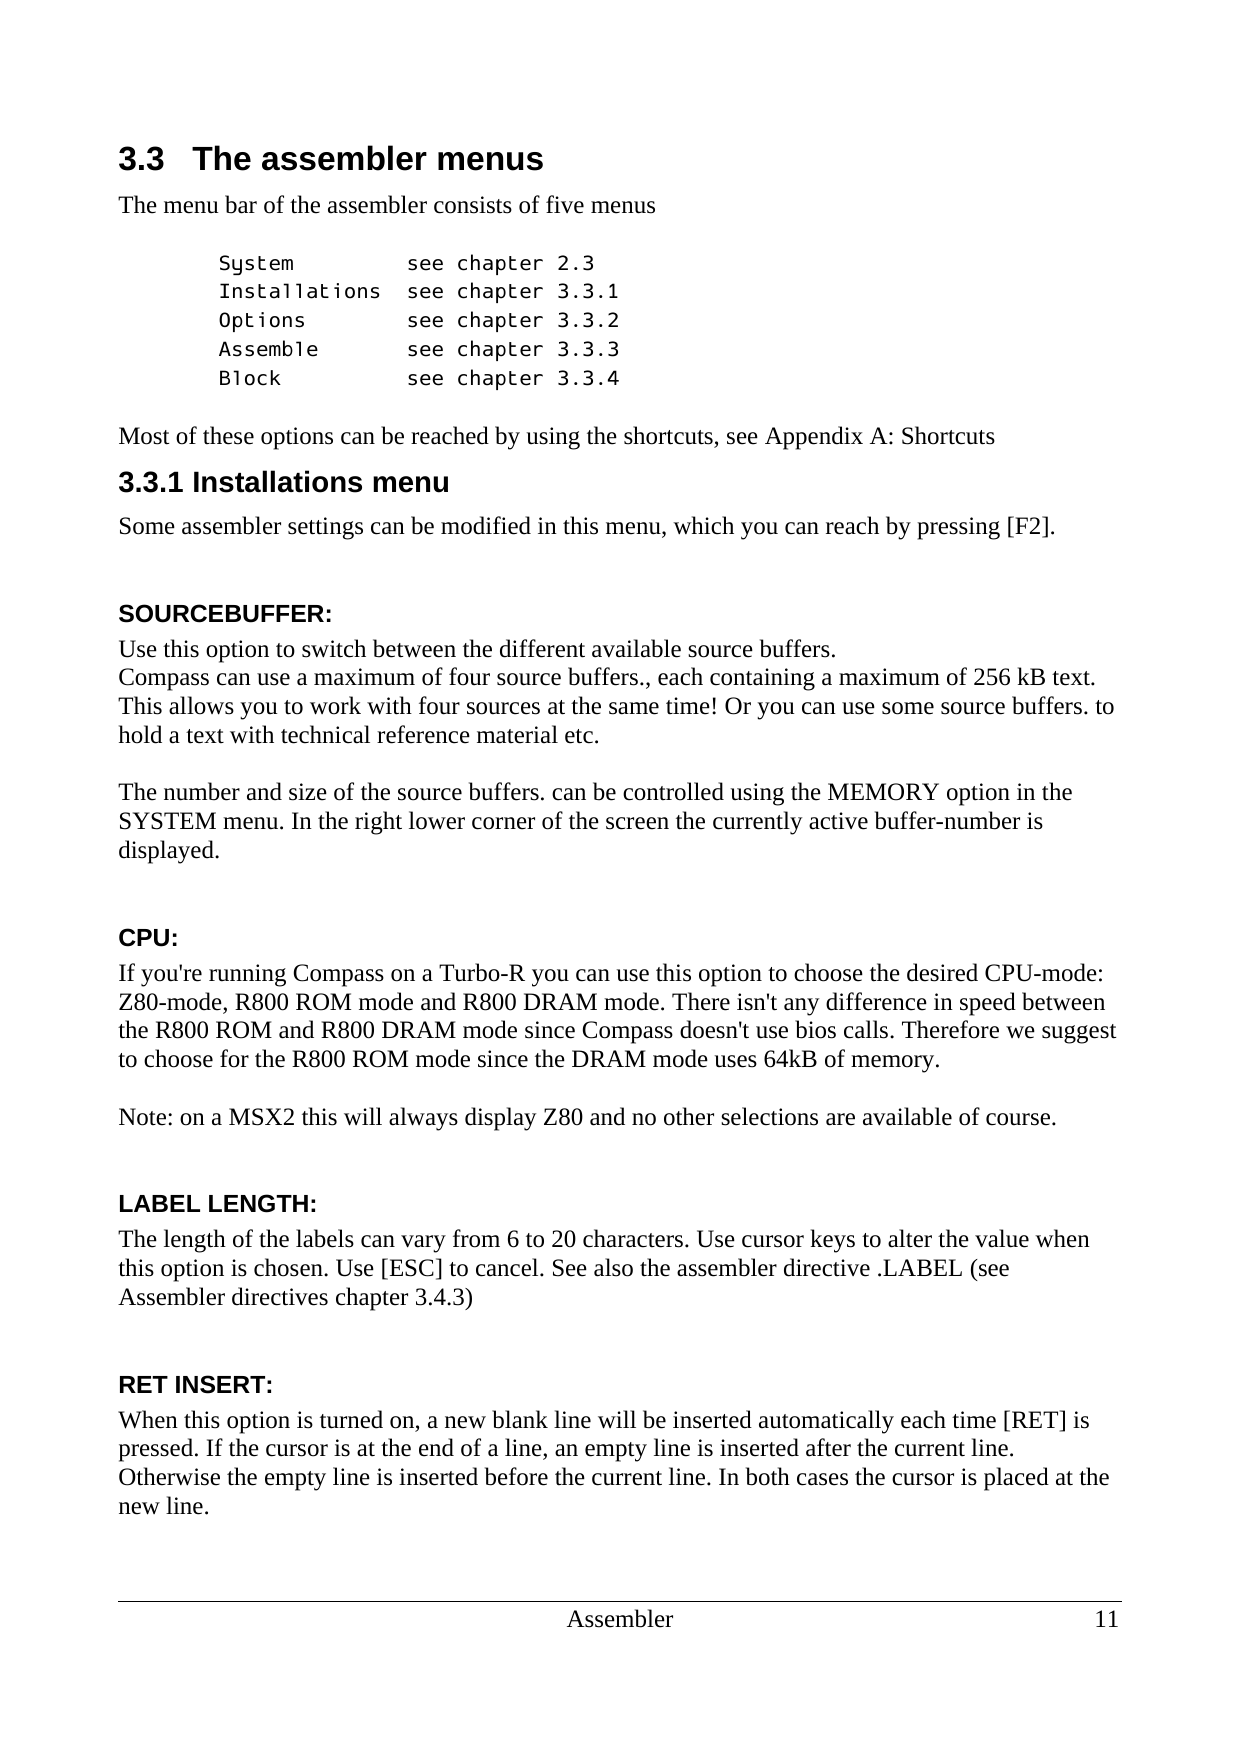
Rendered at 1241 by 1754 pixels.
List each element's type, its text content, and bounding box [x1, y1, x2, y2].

subtitle The assembler menus [118, 139, 1122, 178]
text When this option is turned on, a new blank line will be inserted automatically each time [RET] is pressed. If the cursor is at the end of a line, an empty line is inserted after the current line. Otherwise the empty line is inserted before the current line. In both cases the cursor is placed at the new line. [118, 1405, 1122, 1520]
text The number and size of the source buffers. can be controlled using the MEMORY option in the SYSTEM menu. In the right lower corner of the screen the currently active buffer-number is displayed. [118, 777, 1122, 864]
text Block see chapter 3.2.4 [118, 363, 1122, 392]
subtitle Installations menu [118, 465, 1122, 498]
text Options see chapter 3.2.2 [118, 306, 1122, 334]
text If you're running Compass on a Turbo-R you can use this option to choose the desired CPU-mode: Z80-mode, R800 ROM mode and R800 DRAM mode. There isn't any difference in speed between the R800 ROM and R800 DRAM mode since Compass doesn't use bios calls. Therefore we suggest to choose for the R800 ROM mode since the DRAM mode uses 64kB of memory. Note: on a MSX2 this will always display Z80 and no other selections are available of course. [118, 958, 1122, 1130]
text Installations see chapter 3.2.1 [118, 277, 1122, 306]
subtitle CPU: [118, 923, 1122, 951]
text System see chapter 2.3 [118, 248, 1122, 277]
text Use this option to switch between the different available source buffers. [118, 634, 1122, 662]
text The menu bar of the assembler consists of five menus [118, 190, 1122, 219]
subtitle SOURCEBUFFER: [118, 599, 1122, 627]
text Some assembler settings can be modified in this menu, which you can reach by pressing [F2]. [118, 511, 1122, 540]
text Most of these options can be reached by using the shortcuts, see Appendix A: Shortcuts [118, 421, 1122, 450]
subtitle LABEL LENGTH: [118, 1189, 1122, 1218]
text Compass can use a maximum of four source buffers., each containing a maximum of 256 kB text. This allows you to work with four sources at the same time! Or you can use some source buffers. to hold a text with technical reference material etc. [118, 662, 1122, 749]
subtitle RET INSERT: [118, 1370, 1122, 1398]
text Assemble see chapter 3.2.3 [118, 334, 1122, 363]
text The length of the labels can vary from 6 to 20 characters. Use cursor keys to alter the value when this option is chosen. Use [ESC] to cancel. See also the assembler directive .LABEL (see Assembler directives chapter 3.3.3) [118, 1224, 1122, 1311]
